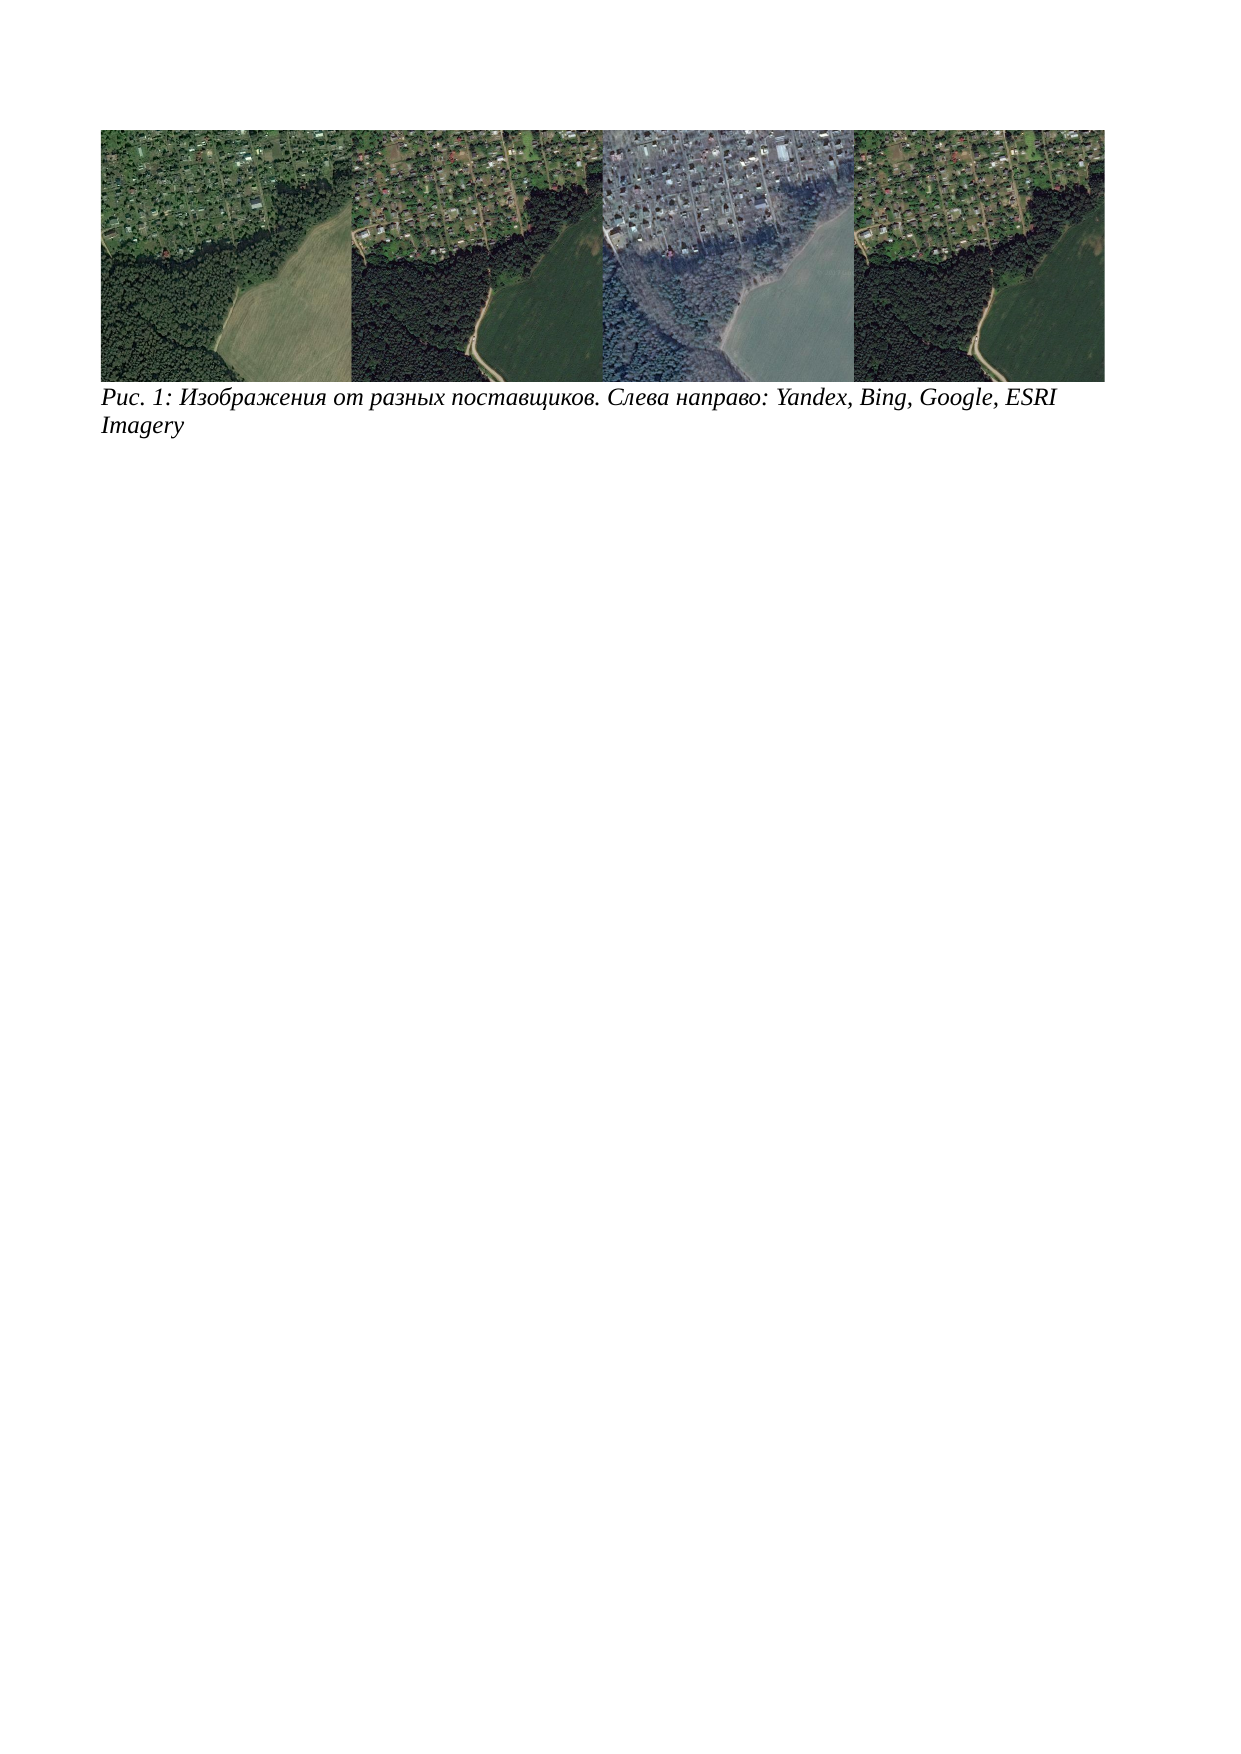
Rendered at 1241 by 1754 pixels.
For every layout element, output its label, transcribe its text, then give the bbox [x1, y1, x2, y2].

picture [100, 130, 1105, 382]
text Рис. 1: Изображения от разных поставщиков. Слева направо: Yandex, Bing, Google, ESRI Imagery [101, 131, 1139, 439]
